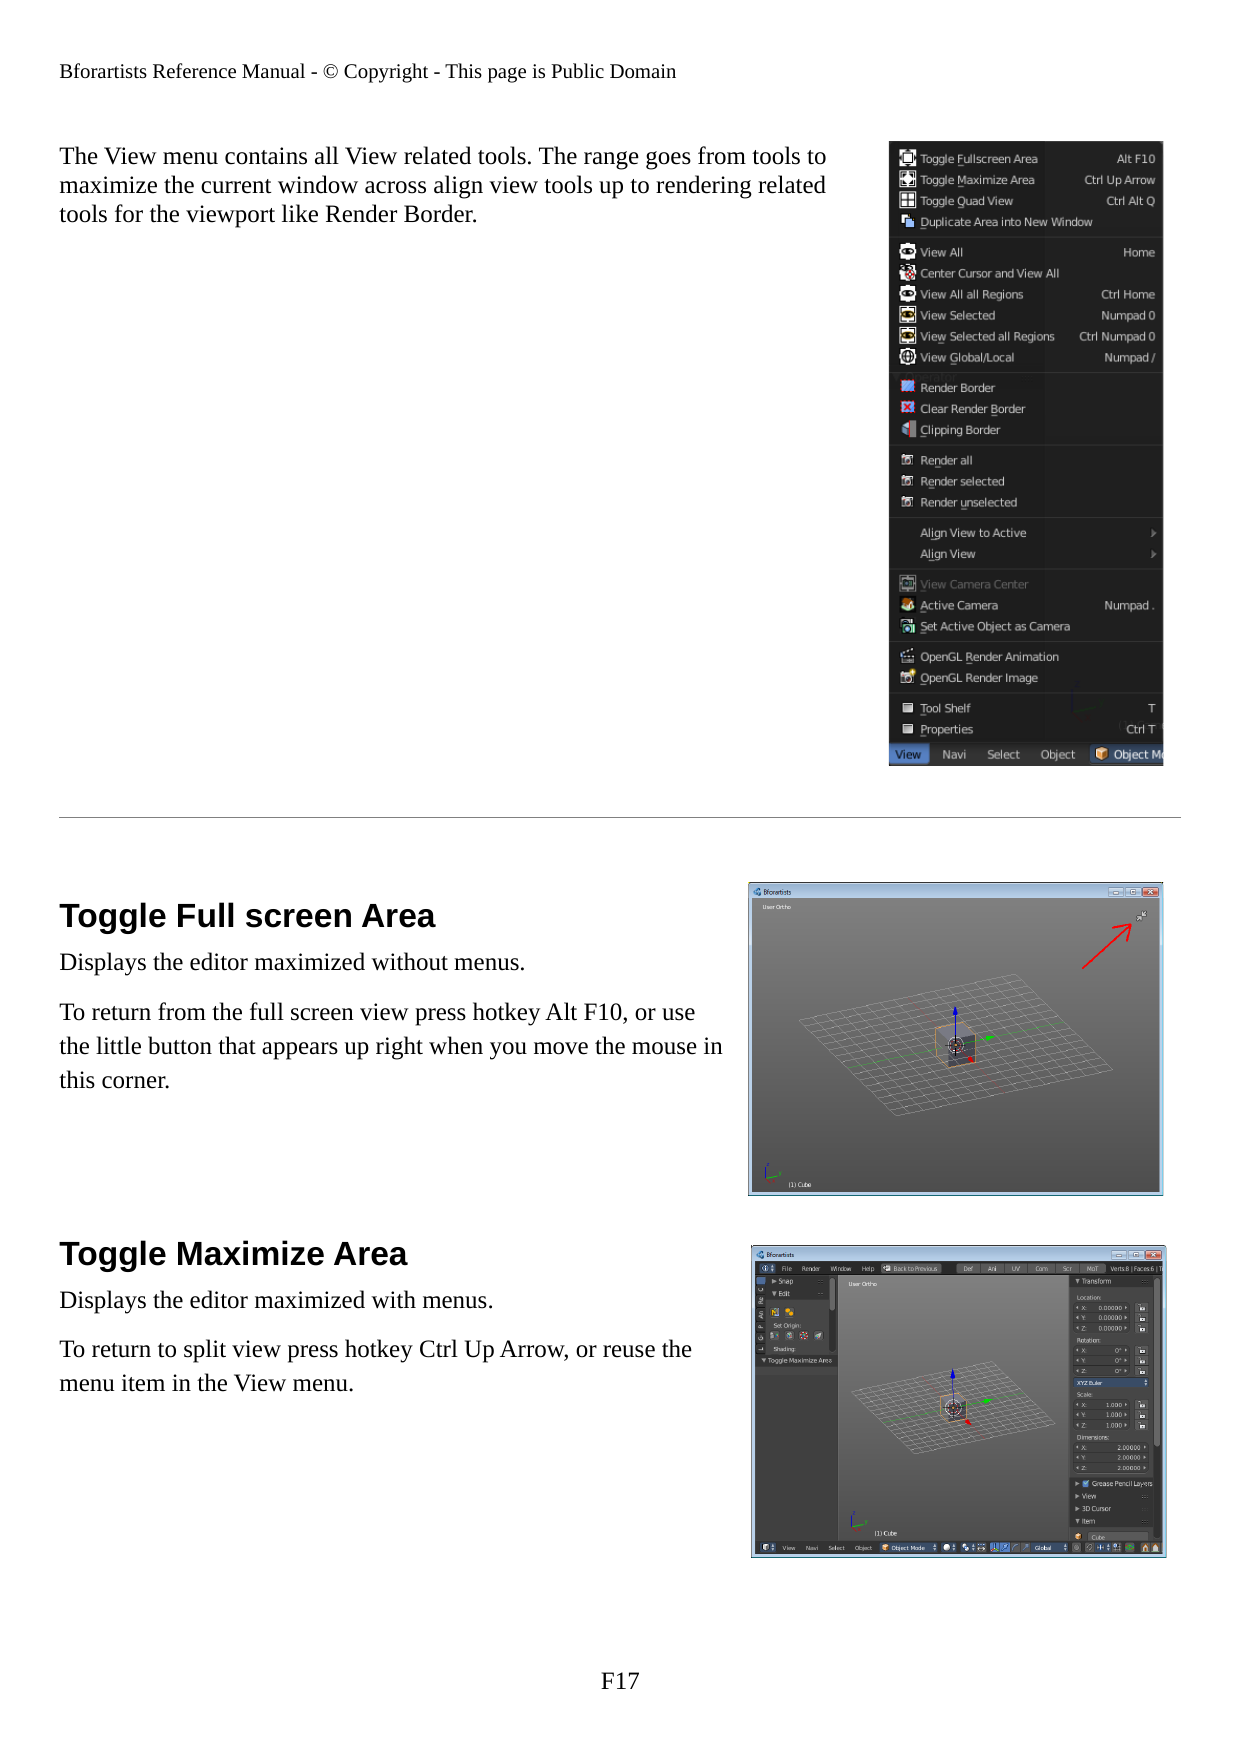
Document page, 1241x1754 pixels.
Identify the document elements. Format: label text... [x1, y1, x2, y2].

text To return from the full screen view press hotkey Alt F10, or use the little button that appears up right when you move the mouse in this corner. [59, 997, 747, 1094]
picture [750, 1245, 1167, 1558]
text Displays the editor maximized with menus. [59, 1285, 750, 1313]
subtitle Toggle Maximize Area [59, 1233, 1181, 1272]
text To return to split view press hotkey Ctrl Up Arrow, or reuse the menu item in the View menu. [59, 1334, 750, 1397]
subtitle Toggle Full screen Area [59, 896, 747, 935]
text The View menu contains all View related tools. The range goes from tools to maximize the current window across align view tools up to rendering related tools for the viewport like Render Border. [59, 141, 888, 228]
text Displays the editor maximized without menus. [59, 947, 747, 976]
picture [888, 141, 1164, 766]
subtitle [1164, 896, 1181, 935]
picture [747, 882, 1164, 1196]
